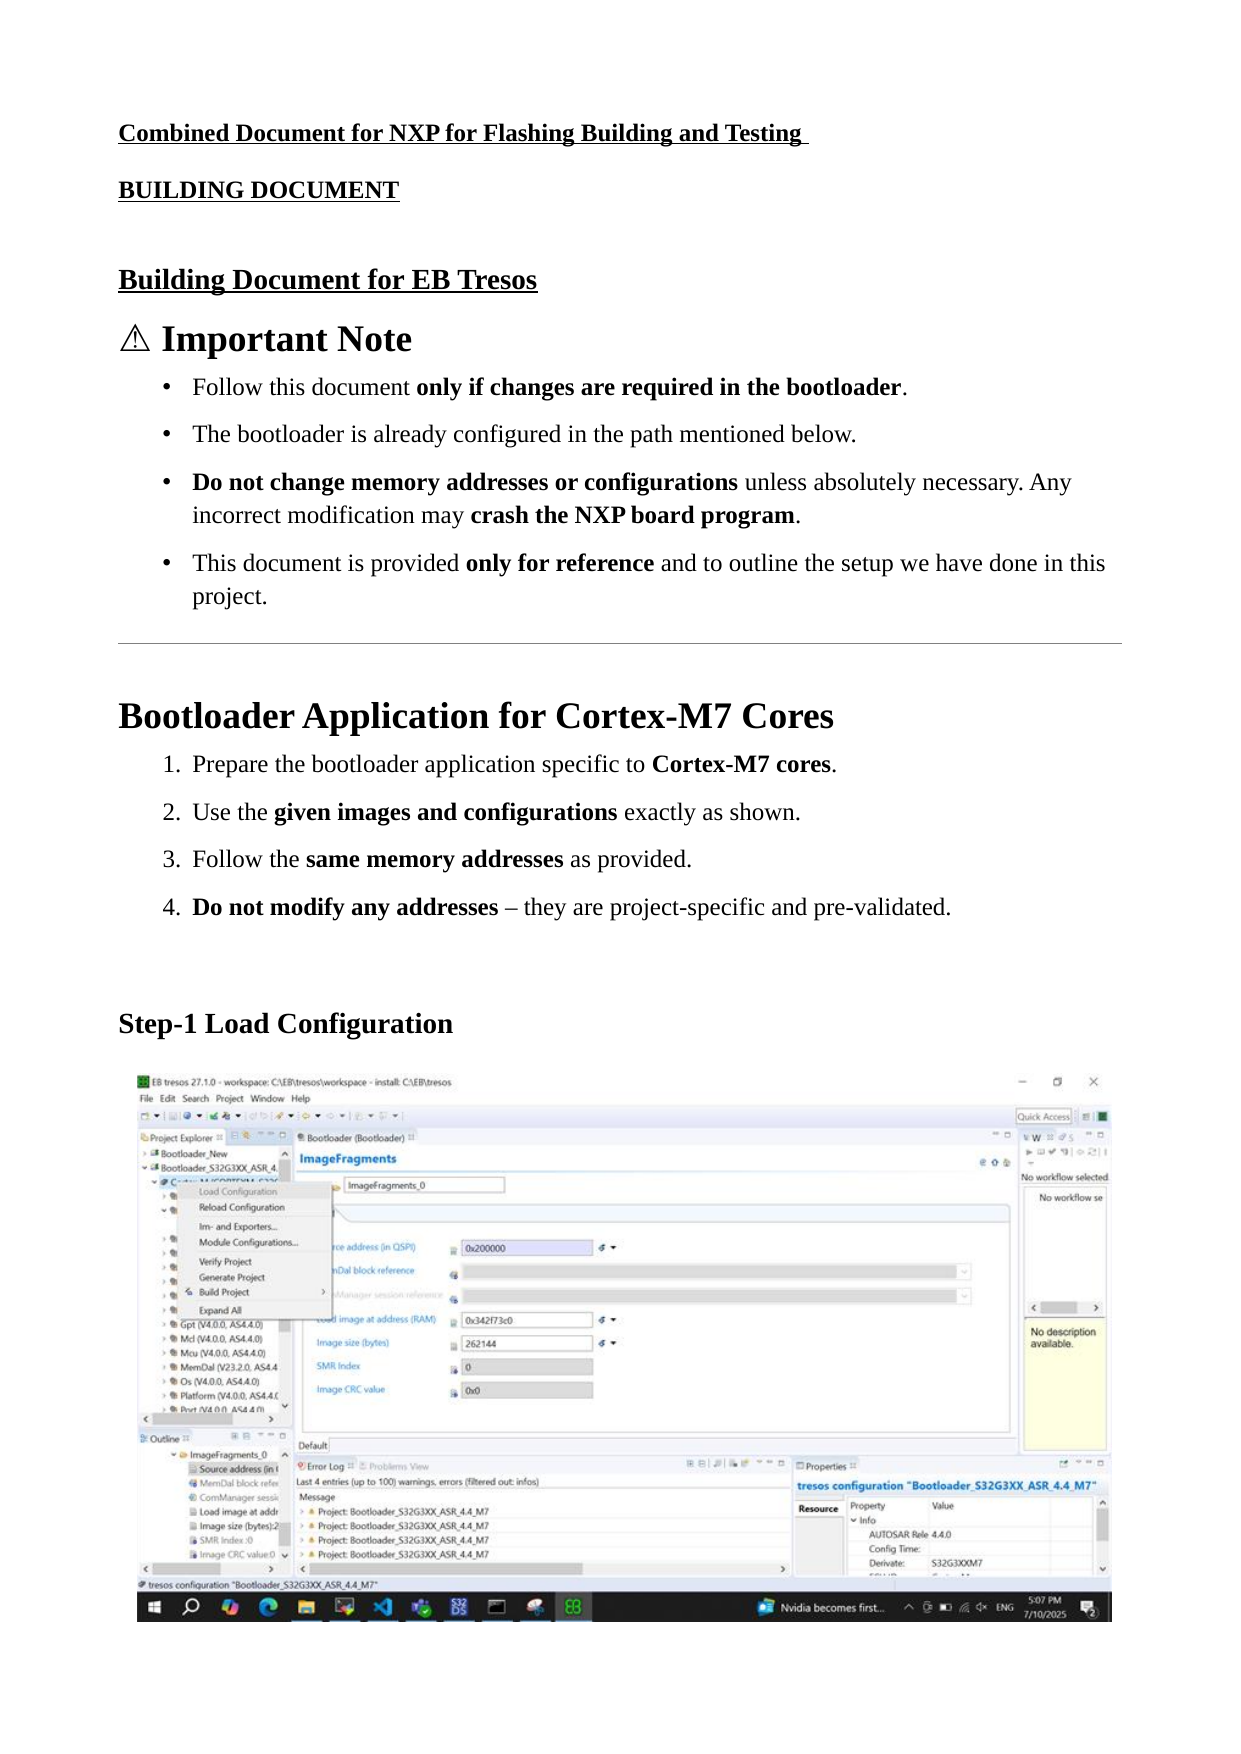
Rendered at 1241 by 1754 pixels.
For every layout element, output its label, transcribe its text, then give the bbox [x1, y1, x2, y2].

list Follow the same memory addresses as provided. [162, 844, 1122, 873]
list Prepare the bootloader application specific to Cortex-M7 cores. [162, 749, 1122, 778]
list Do not modify any addresses – they are project-specific and pre-validated. [162, 892, 1122, 921]
list Follow this document only if changes are required in the bootloader. [162, 372, 1122, 401]
text BUILDING DOCUMENT [118, 176, 1122, 233]
text Combined Document for NXP for Flashing Building and Testing [118, 118, 1122, 147]
text Step-1 Load Configuration [118, 939, 1122, 1622]
subtitle ⚠️ Important Note [118, 316, 1122, 359]
list The bootloader is already configured in the path mentioned below. [162, 419, 1122, 448]
list Do not change memory addresses or configurations unless absolutely necessary. Any incorrect modification may crash the NXP board program. [162, 467, 1122, 529]
subtitle Building Document for EB Tresos [118, 262, 1122, 295]
list Use the given images and configurations exactly as shown. [162, 797, 1122, 825]
list This document is provided only for reference and to outline the setup we have done in this project. [162, 548, 1122, 609]
subtitle Bootloader Application for Cortex-M7 Cores [118, 693, 1122, 737]
picture [137, 1073, 1112, 1622]
